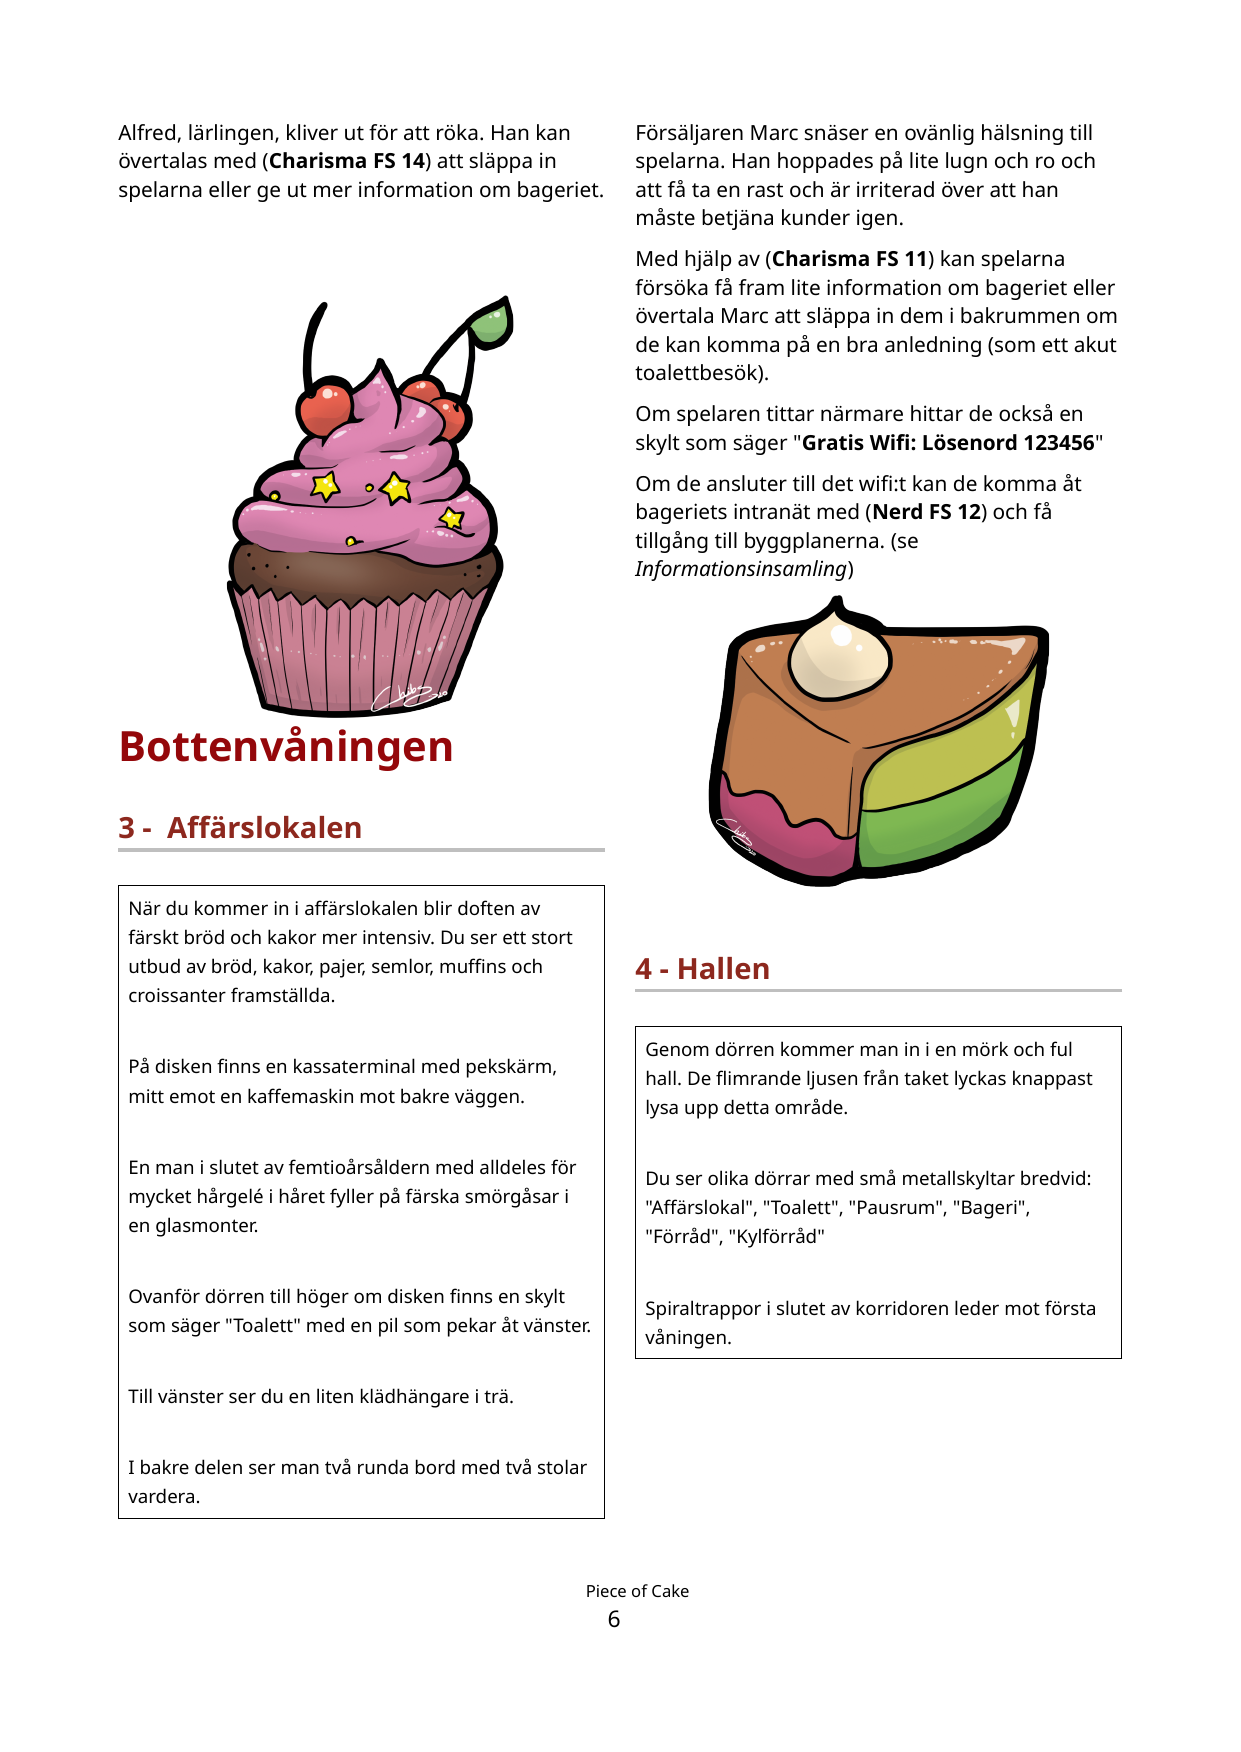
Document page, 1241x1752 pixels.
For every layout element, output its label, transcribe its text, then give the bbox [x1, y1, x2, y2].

text Försäljaren Marc snäser en ovänlig hälsning till spelarna. Han hoppades på lite lugn och ro och att få ta en rast och är irriterad över att han måste betjäna kunder igen. [635, 118, 1122, 232]
text Till vänster ser du en liten klädhängare i trä. [119, 1374, 604, 1409]
text Ovanför dörren till höger om disken finns en skylt som säger "Toalett" med en pil som pekar åt vänster. [119, 1273, 604, 1338]
text Du ser olika dörrar med små metallskyltar bredvid: "Affärslokal", "Toalett", "Pausrum", "Bageri", "Förråd", "Kylförråd" [636, 1155, 1121, 1249]
subtitle Bottenvåningen [118, 267, 605, 774]
text När du kommer in i affärslokalen blir doften av färskt bröd och kakor mer intensiv. Du ser ett stort utbud av bröd, kakor, pajer, semlor, muffins och croissanter framställda. [119, 886, 604, 1008]
text Om spelaren tittar närmare hittar de också en skylt som säger "Gratis Wifi: Lösenord 123456" [635, 399, 1122, 456]
subtitle 4 - Hallen [635, 948, 1122, 989]
picture [226, 295, 514, 718]
text På disken finns en kassaterminal med pekskärm, mitt emot en kaffemaskin mot bakre väggen. [119, 1044, 604, 1108]
text Genom dörren kommer man in i en mörk och ful hall. De flimrande ljusen från taket lyckas knappast lysa upp detta område. [636, 1027, 1121, 1120]
text Spiraltrappor i slutet av korridoren leder mot första våningen. [636, 1285, 1121, 1358]
text Om de ansluter till det wifi:t kan de komma åt bageriets intranät med (Nerd FS 12) och få tillgång till byggplanerna. (se Informationsinsamling) [635, 469, 1122, 583]
text I bakre delen ser man två runda bord med två stolar vardera. [119, 1444, 604, 1518]
text Med hjälp av (Charisma FS 11) kan spelarna försöka få fram lite information om bageriet eller övertala Marc att släppa in dem i bakrummen om de kan komma på en bra anledning (som ett akut toalettbesök). [635, 244, 1122, 387]
text Alfred, lärlingen, kliver ut för att röka. Han kan övertalas med (Charisma FS 14) att släppa in spelarna eller ge ut mer information om bageriet. [118, 118, 605, 203]
text En man i slutet av femtioårsåldern med alldeles för mycket hårgelé i håret fyller på färska smörgåsar i en glasmonter. [119, 1144, 604, 1238]
subtitle 3 - Affärslokalen [118, 807, 605, 848]
picture [708, 595, 1050, 887]
